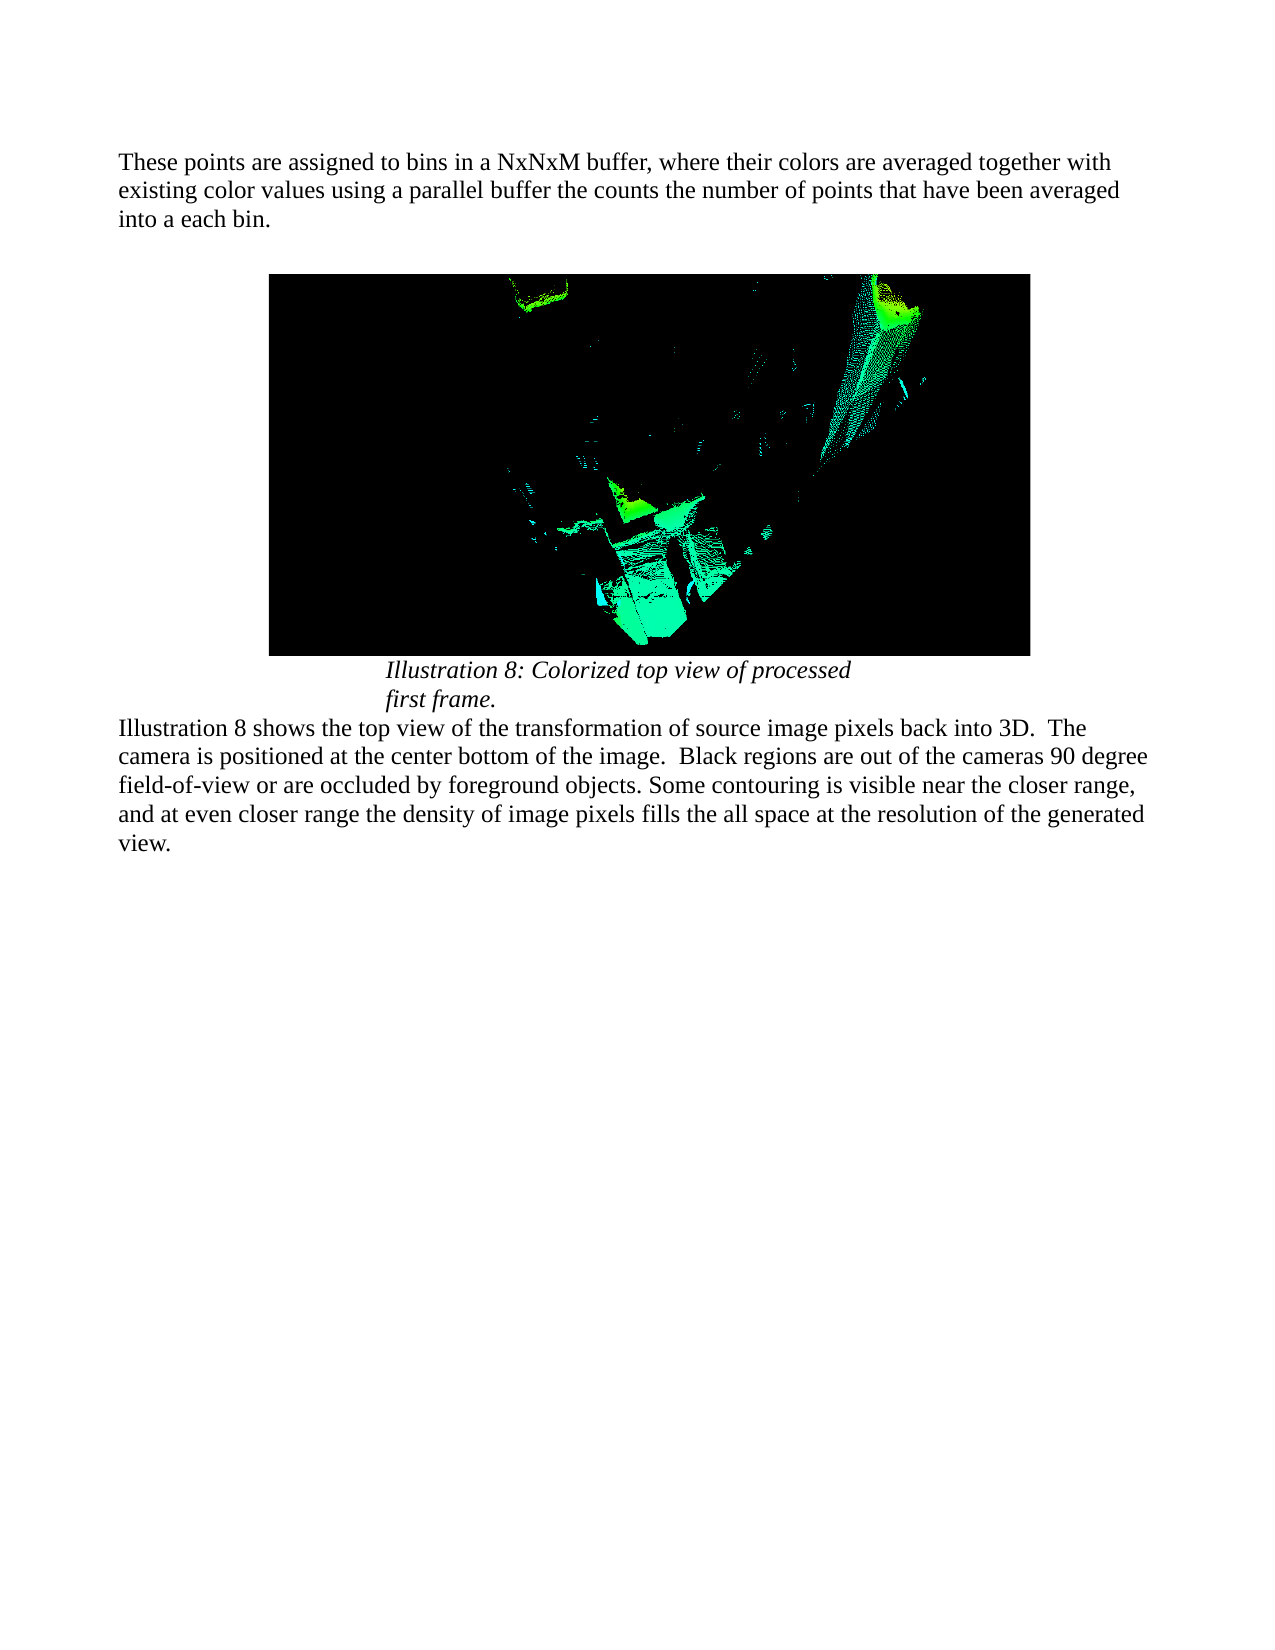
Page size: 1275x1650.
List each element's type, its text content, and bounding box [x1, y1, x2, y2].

picture [268, 274, 1031, 656]
text Illustration 8: Colorized top view of processed first frame. [385, 656, 890, 713]
text These points are assigned to bins in a NxNxM buffer, where their colors are averaged together with existing color values using a parallel buffer the counts the number of points that have been averaged into a each bin. [118, 147, 1157, 233]
text Illustration 8 shows the top view of the transformation of source image pixels back into 3D. The camera is positioned at the center bottom of the image. Black regions are out of the cameras 90 degree field-of-view or are occluded by foreground objects. Some contouring is visible near the closer range, and at even closer range the density of image pixels fills the all space at the resolution of the generated view. [118, 262, 1157, 856]
